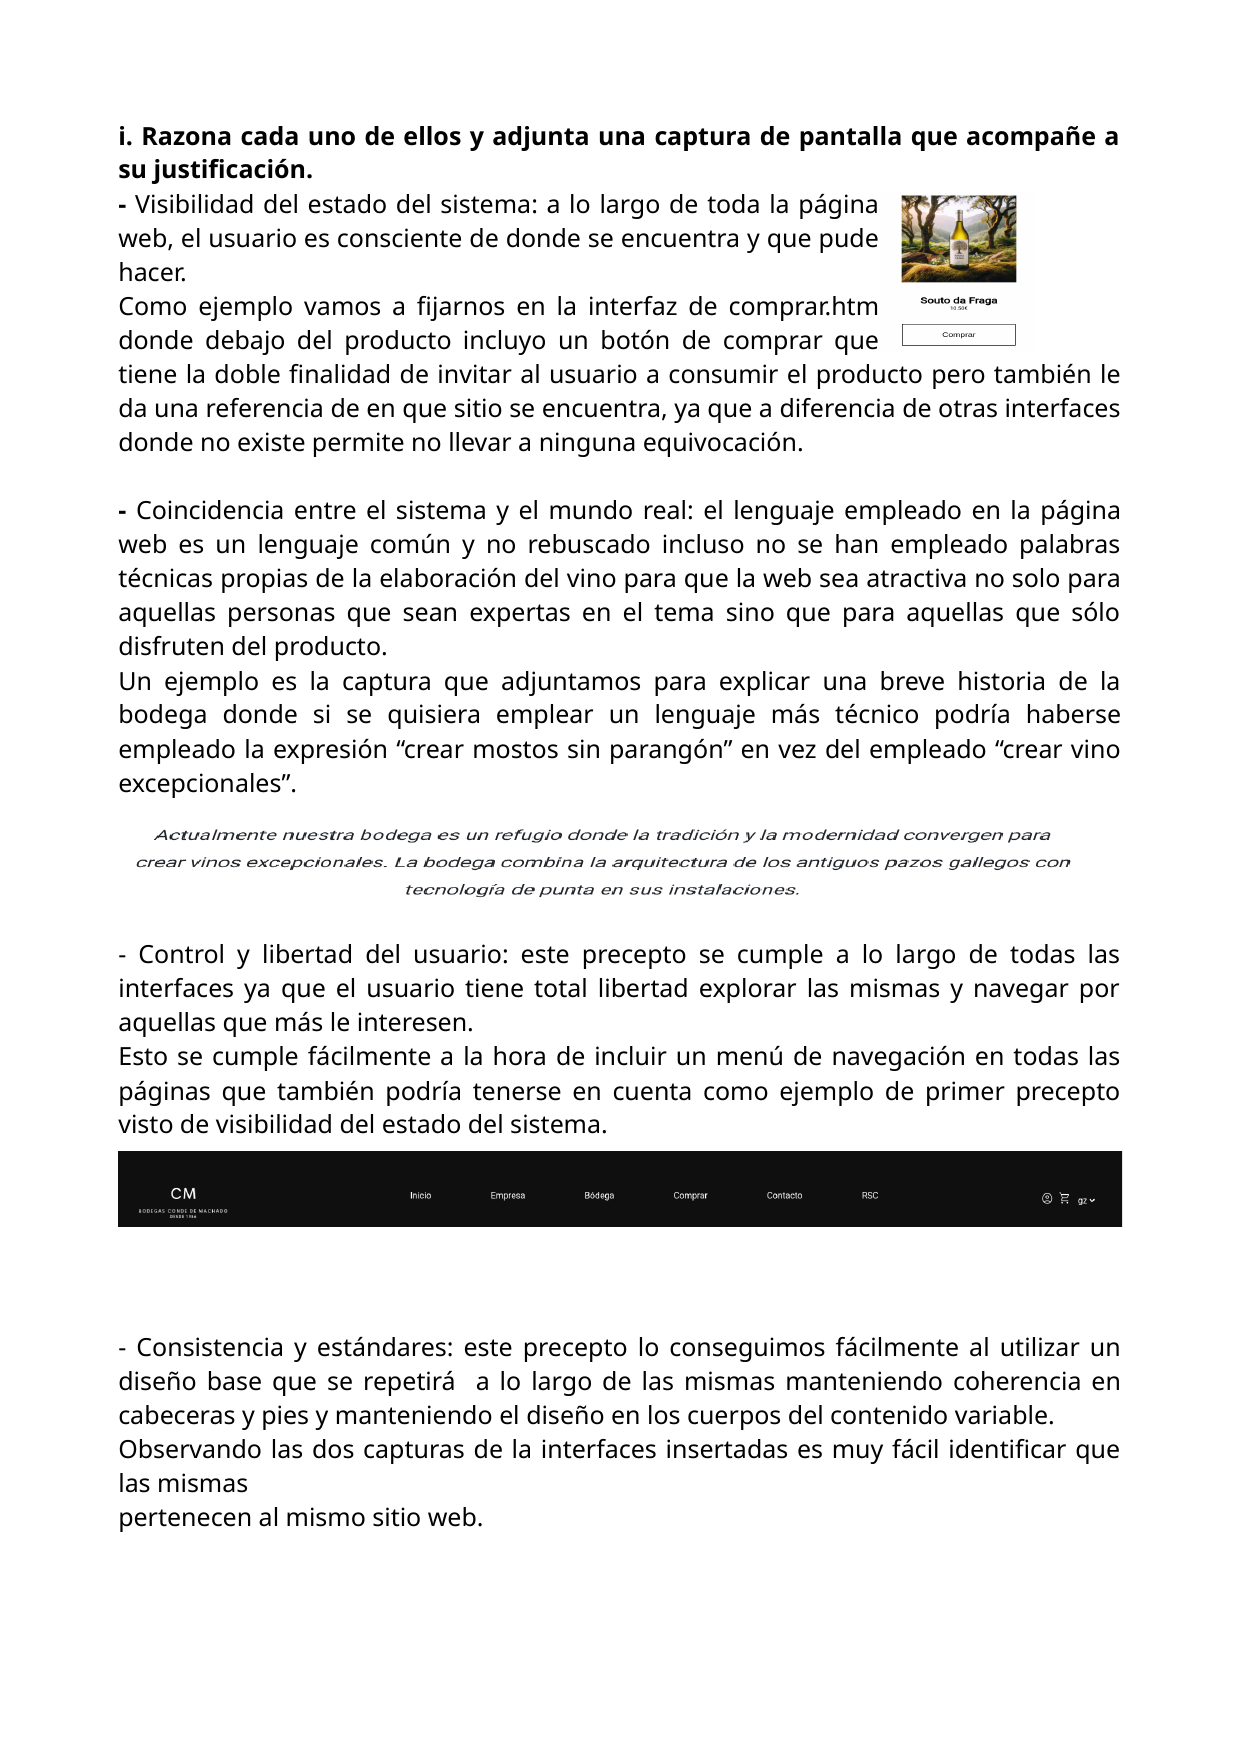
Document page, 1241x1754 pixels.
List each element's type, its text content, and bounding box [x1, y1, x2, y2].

text Observando las dos capturas de la interfaces insertadas es muy fácil identificar que las mismas [118, 1431, 1122, 1499]
text - Visibilidad del estado del sistema: a lo largo de toda la página web, el usuario es consciente de donde se encuentra y que pude hacer. [118, 186, 1122, 288]
text i. Razona cada uno de ellos y adjunta una captura de pantalla que acompañe a su justificación. [118, 118, 1122, 186]
text Esto se cumple fácilmente a la hora de incluir un menú de navegación en todas las páginas que también podría tenerse en cuenta como ejemplo de primer precepto visto de visibilidad del estado del sistema. [118, 1039, 1122, 1141]
text - Control y libertad del usuario: este precepto se cumple a lo largo de todas las interfaces ya que el usuario tiene total libertad explorar las mismas y navegar por aquellas que más le interesen. [118, 937, 1122, 1039]
text Como ejemplo vamos a fijarnos en la interfaz de comprar.htm donde debajo del producto incluyo un botón de comprar que tiene la doble finalidad de invitar al usuario a consumir el producto pero también le da una referencia de en que sitio se encuentra, ya que a diferencia de otras interfaces donde no existe permite no llevar a ninguna equivocación. [118, 288, 1122, 459]
text Un ejemplo es la captura que adjuntamos para explicar una breve historia de la bodega donde si se quisiera emplear un lenguaje más técnico podría haberse empleado la expresión “crear mostos sin parangón” en vez del empleado “crear vino excepcionales”. [118, 663, 1122, 799]
picture [880, 193, 1037, 352]
picture [118, 1151, 1123, 1227]
picture [118, 810, 1123, 903]
text pertenecen al mismo sitio web. [118, 1499, 1122, 1533]
text - Consistencia y estándares: este precepto lo conseguimos fácilmente al utilizar un diseño base que se repetirá a lo largo de las mismas manteniendo coherencia en cabeceras y pies y manteniendo el diseño en los cuerpos del contenido variable. [118, 1329, 1122, 1431]
text - Coincidencia entre el sistema y el mundo real: el lenguaje empleado en la página web es un lenguaje común y no rebuscado incluso no se han empleado palabras técnicas propias de la elaboración del vino para que la web sea atractiva no solo para aquellas personas que sean expertas en el tema sino que para aquellas que sólo disfruten del producto. [118, 493, 1122, 663]
